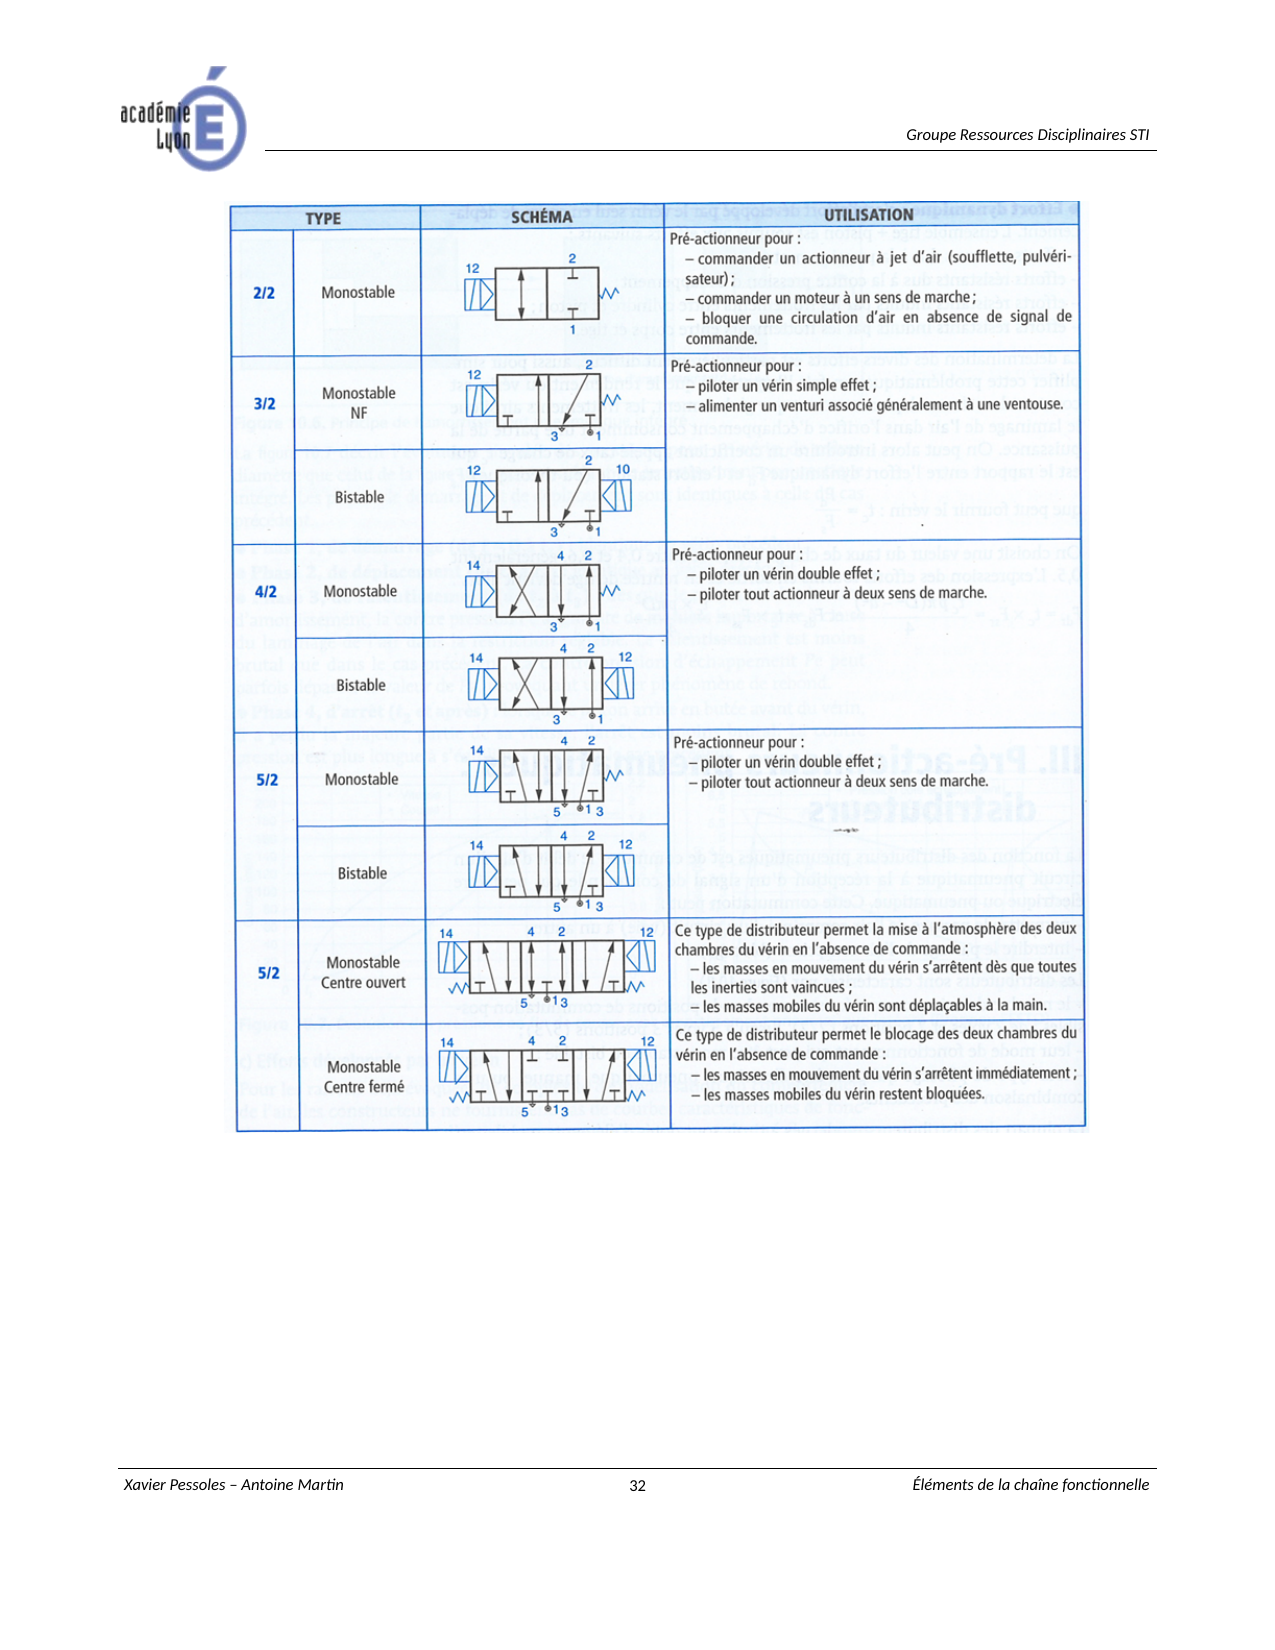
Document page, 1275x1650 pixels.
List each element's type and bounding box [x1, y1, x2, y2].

picture [121, 66, 247, 173]
picture [223, 201, 1090, 1133]
